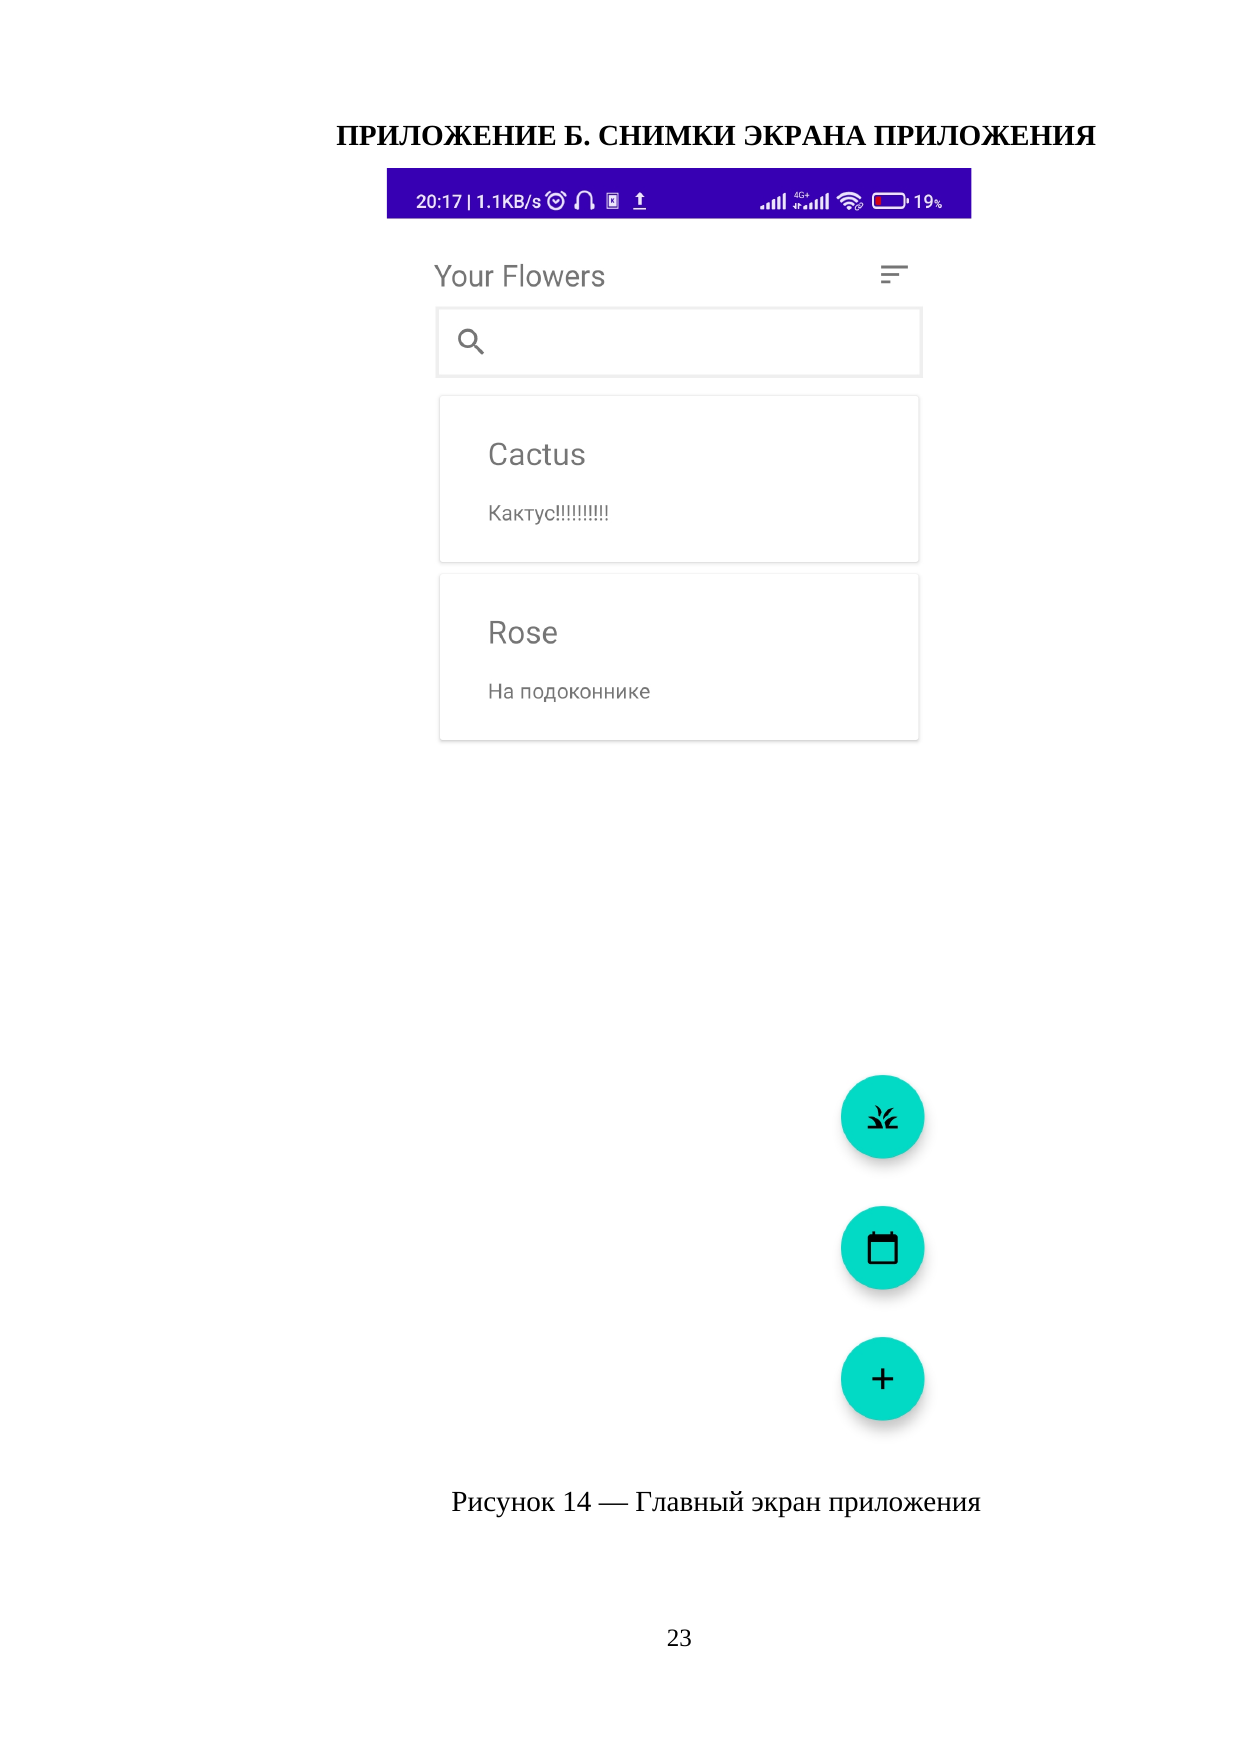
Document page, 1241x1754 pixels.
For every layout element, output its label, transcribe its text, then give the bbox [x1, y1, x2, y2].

text Приложение Б. Снимки экрана приложения [177, 118, 1181, 152]
text Рисунок 14 — Главный экран приложения [177, 168, 1181, 1518]
picture [386, 168, 972, 1468]
